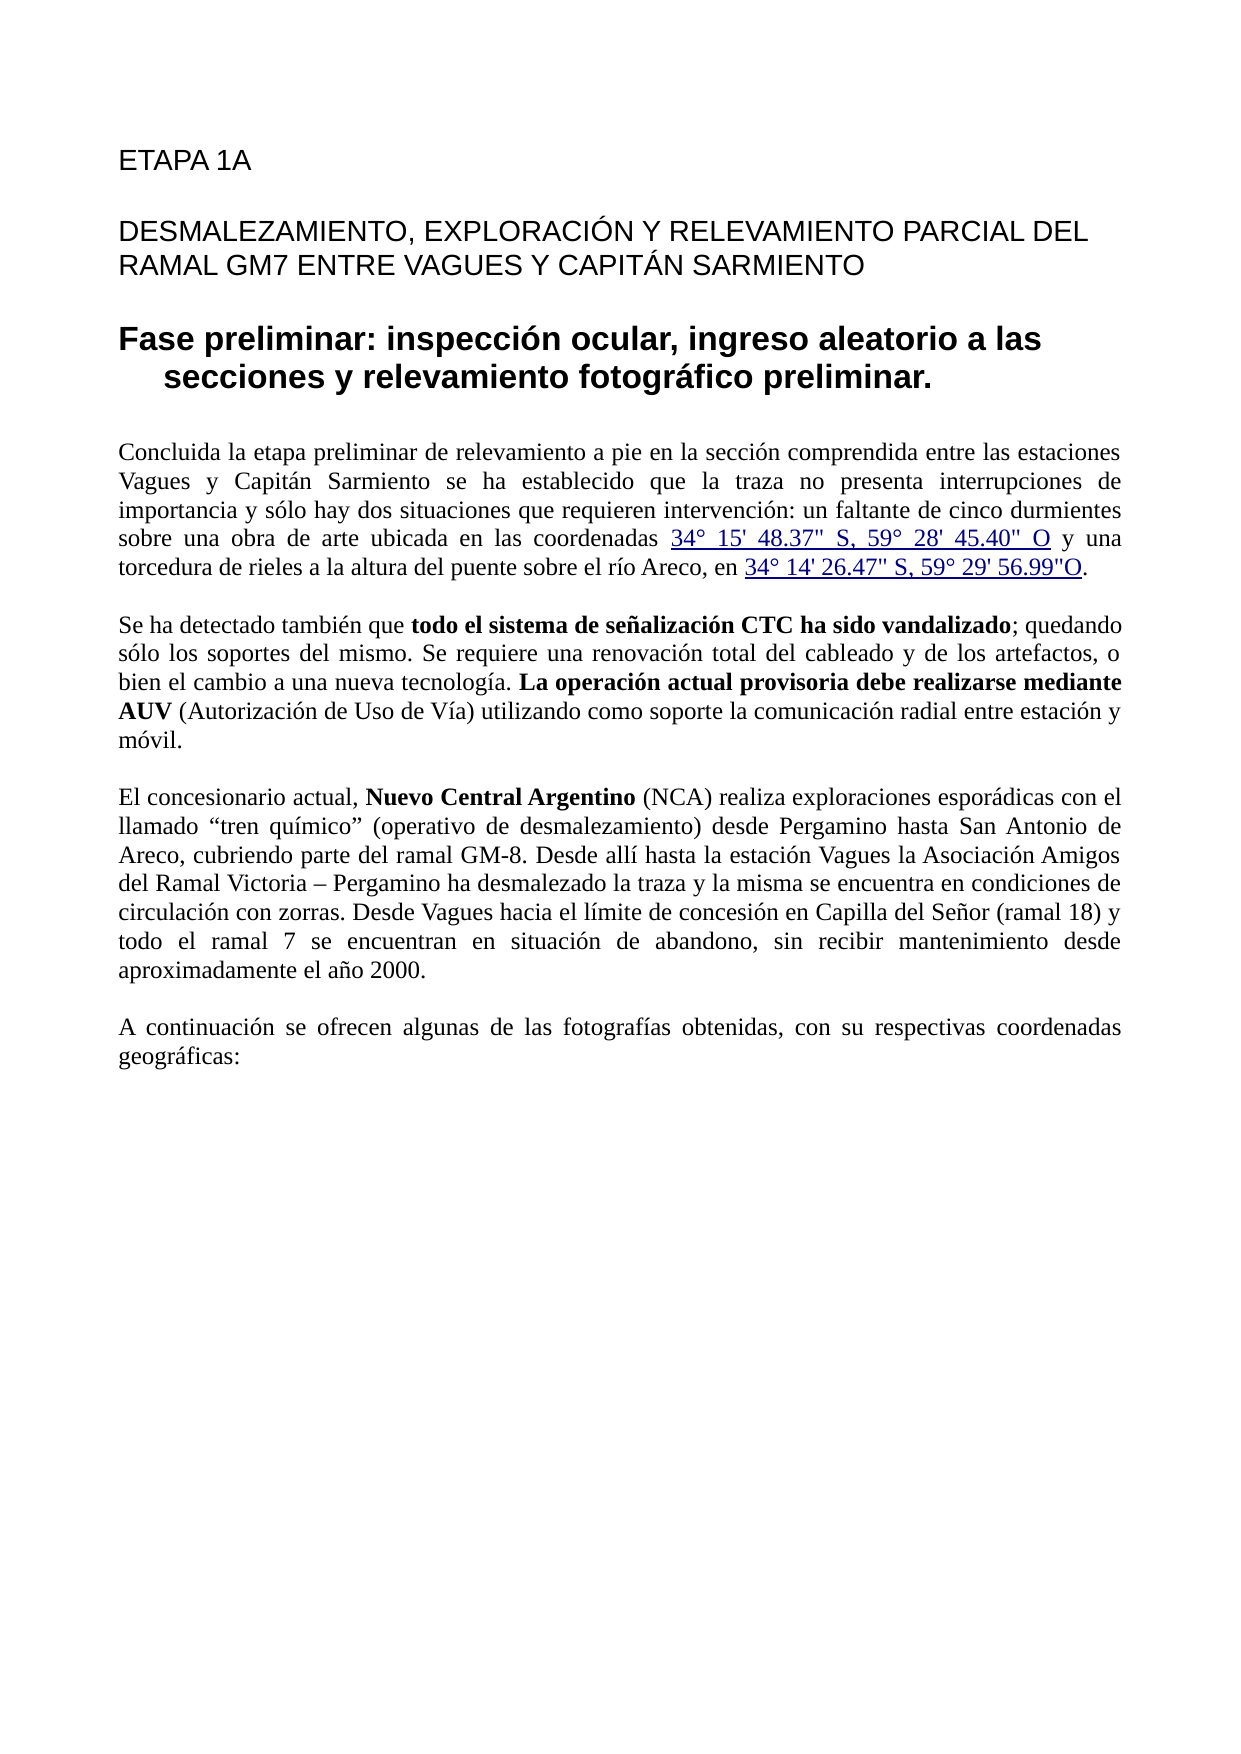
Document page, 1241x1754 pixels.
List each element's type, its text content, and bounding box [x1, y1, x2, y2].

text Concluida la etapa preliminar de relevamiento a pie en la sección comprendida entre las estaciones Vagues y Capitán Sarmiento se ha establecido que la traza no presenta interrupciones de importancia y sólo hay dos situaciones que requieren intervención: un faltante de cinco durmientes sobre una obra de arte ubicada en las coordenadas 34° 15' 48.37" S, 59° 28' 45.40" O y una torcedura de rieles a la altura del puente sobre el río Areco, en 34° 14' 26.47" S, 59° 29' 56.99"O. [118, 437, 1122, 581]
subtitle Fase preliminar: inspección ocular, ingreso aleatorio a las secciones y relevamiento fotográfico preliminar. [118, 319, 1122, 396]
text A continuación se ofrecen algunas de las fotografías obtenidas, con su respectivas coordenadas geográficas: [118, 1012, 1122, 1070]
text El concesionario actual, Nuevo Central Argentino (NCA) realiza exploraciones esporádicas con el llamado “tren químico” (operativo de desmalezamiento) desde Pergamino hasta San Antonio de Areco, cubriendo parte del ramal GM-8. Desde allí hasta la estación Vagues la Asociación Amigos del Ramal Victoria – Pergamino ha desmalezado la traza y la misma se encuentra en condiciones de circulación con zorras. Desde Vagues hacia el límite de concesión en Capilla del Señor (ramal 18) y todo el ramal 7 se encuentran en situación de abandono, sin recibir mantenimiento desde aproximadamente el año 2000. [118, 782, 1122, 983]
subtitle DESMALEZAMIENTO, EXPLORACIÓN Y RELEVAMIENTO PARCIAL DEL RAMAL GM7 ENTRE VAGUES Y CAPITÁN SARMIENTO [118, 214, 1122, 281]
text Se ha detectado también que todo el sistema de señalización CTC ha sido vandalizado; quedando sólo los soportes del mismo. Se requiere una renovación total del cableado y de los artefactos, o bien el cambio a una nueva tecnología. La operación actual provisoria debe realizarse mediante AUV (Autorización de Uso de Vía) utilizando como soporte la comunicación radial entre estación y móvil. [118, 610, 1122, 753]
subtitle ETAPA 1A [118, 143, 1122, 177]
